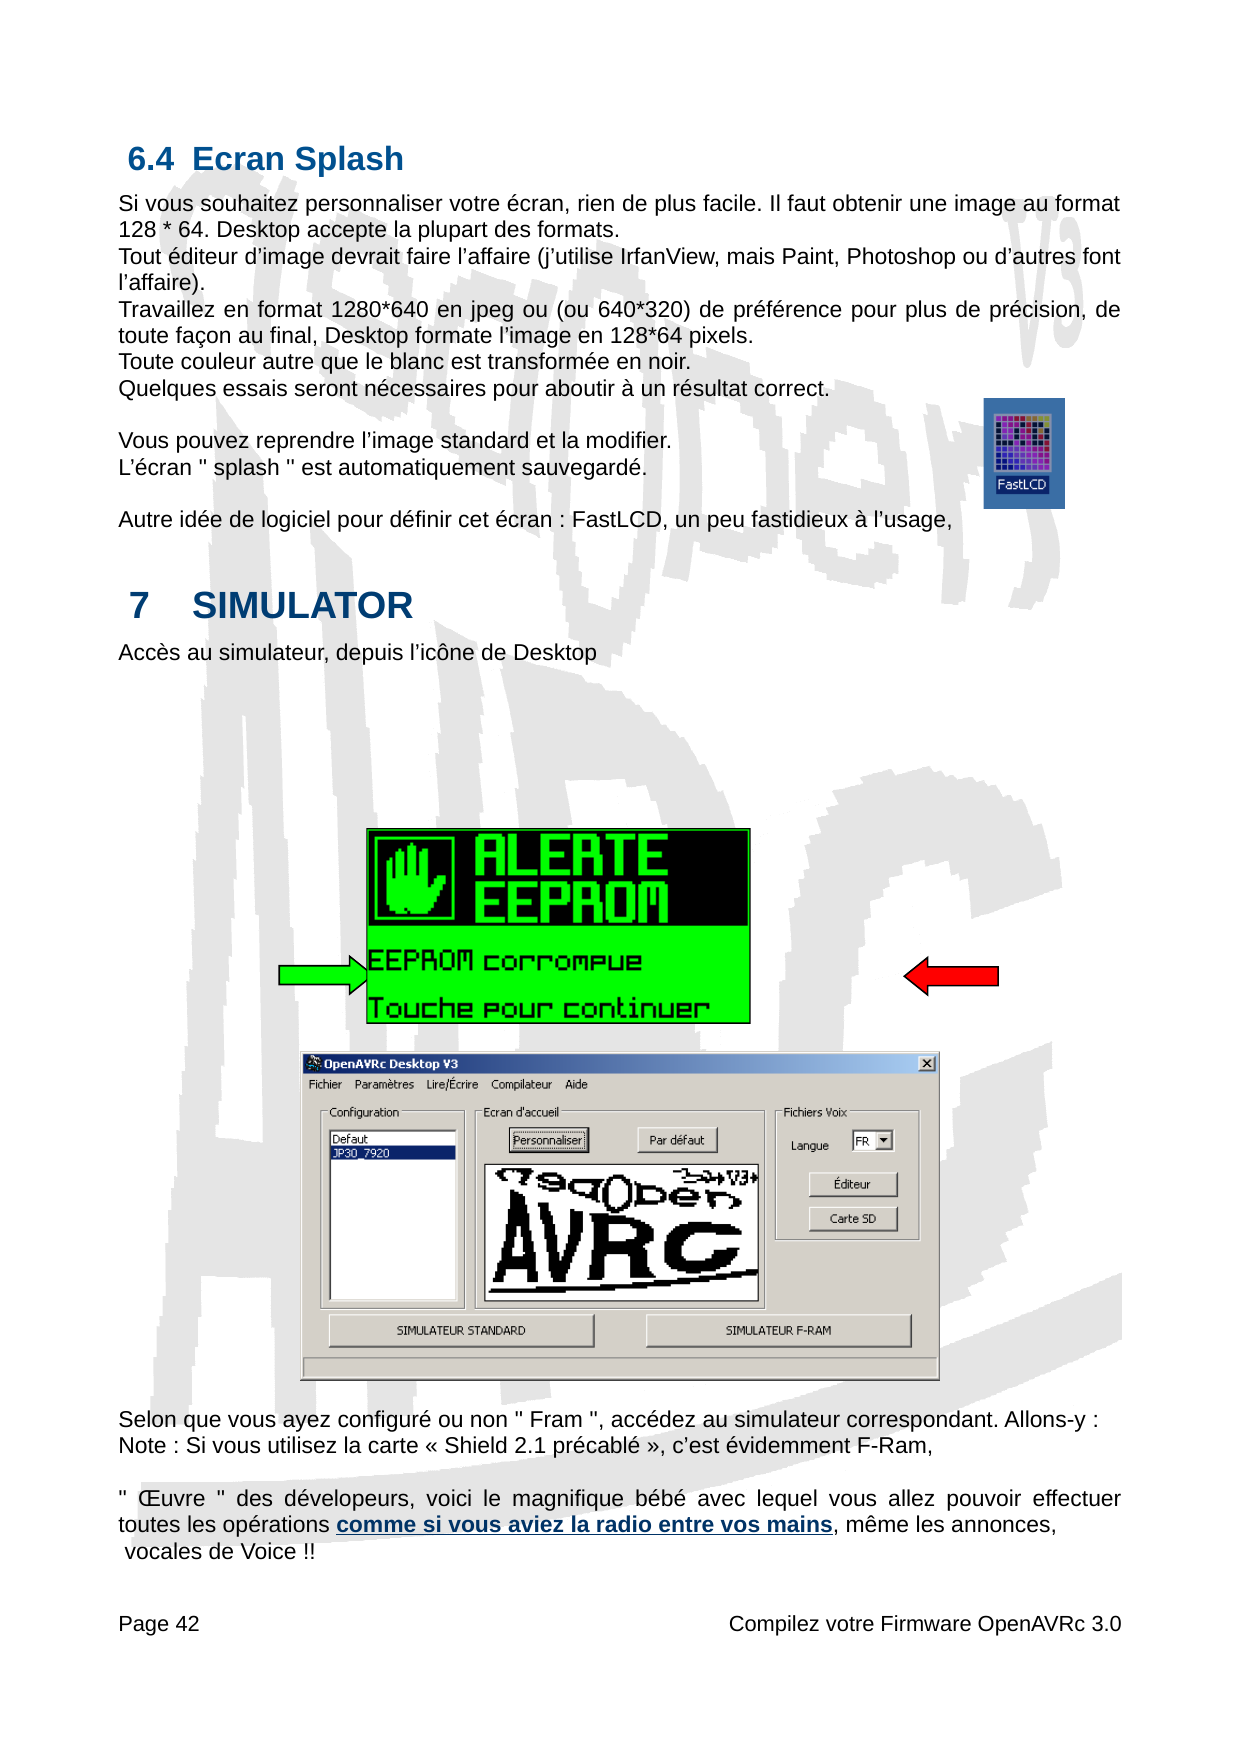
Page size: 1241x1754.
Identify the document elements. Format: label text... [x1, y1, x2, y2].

text Note : Si vous utilisez la carte « Shield 2.1 précablé », c’est évidemment F-Ram, [118, 1432, 1122, 1459]
text Toute couleur autre que le blanc est transformée en noir. [118, 348, 1122, 374]
text Travaillez en format 1280*640 en jpeg ou (ou 640*320) de préférence pour plus de précision, de toute façon au final, Desktop formate l’image en 128*64 pixels. [118, 296, 1122, 348]
subtitle Ecran Splash [118, 139, 1122, 178]
text Autre idée de logiciel pour définir cet écran : FastLCD, un peu fastidieux à l’usage, [118, 506, 1122, 533]
picture [366, 828, 751, 1024]
subtitle SIMULATOR [118, 583, 1122, 627]
text Accès au simulateur, depuis l’icône de Desktop [118, 639, 1122, 665]
text Quelques essais seront nécessaires pour aboutir à un résultat correct. [118, 374, 1122, 401]
text [1065, 454, 1122, 480]
text Vous pouvez reprendre l’image standard et la modifier. [118, 427, 983, 454]
text Selon que vous ayez configuré ou non '' Fram '', accédez au simulateur correspondant. Allons-y : [118, 1406, 1122, 1432]
text Tout éditeur d’image devrait faire l’affaire (j’utilise IrfanView, mais Paint, Photoshop ou d’autres font l’affaire). [118, 243, 1122, 296]
text L’écran '' splash '' est automatiquement sauvegardé. [118, 454, 983, 480]
picture [300, 1051, 940, 1381]
text Si vous souhaitez personnaliser votre écran, rien de plus facile. Il faut obtenir une image au format 128 * 64. Desktop accepte la plupart des formats. [118, 190, 1122, 243]
text '' Œuvre '' des dévelopeurs, voici le magnifique bébé avec lequel vous allez pouvoir effectuer toutes les opérations comme si vous aviez la radio entre vos mains, même les annonces, [118, 1485, 1122, 1538]
text vocales de Voice !! [118, 1538, 1122, 1564]
text [1065, 427, 1122, 454]
